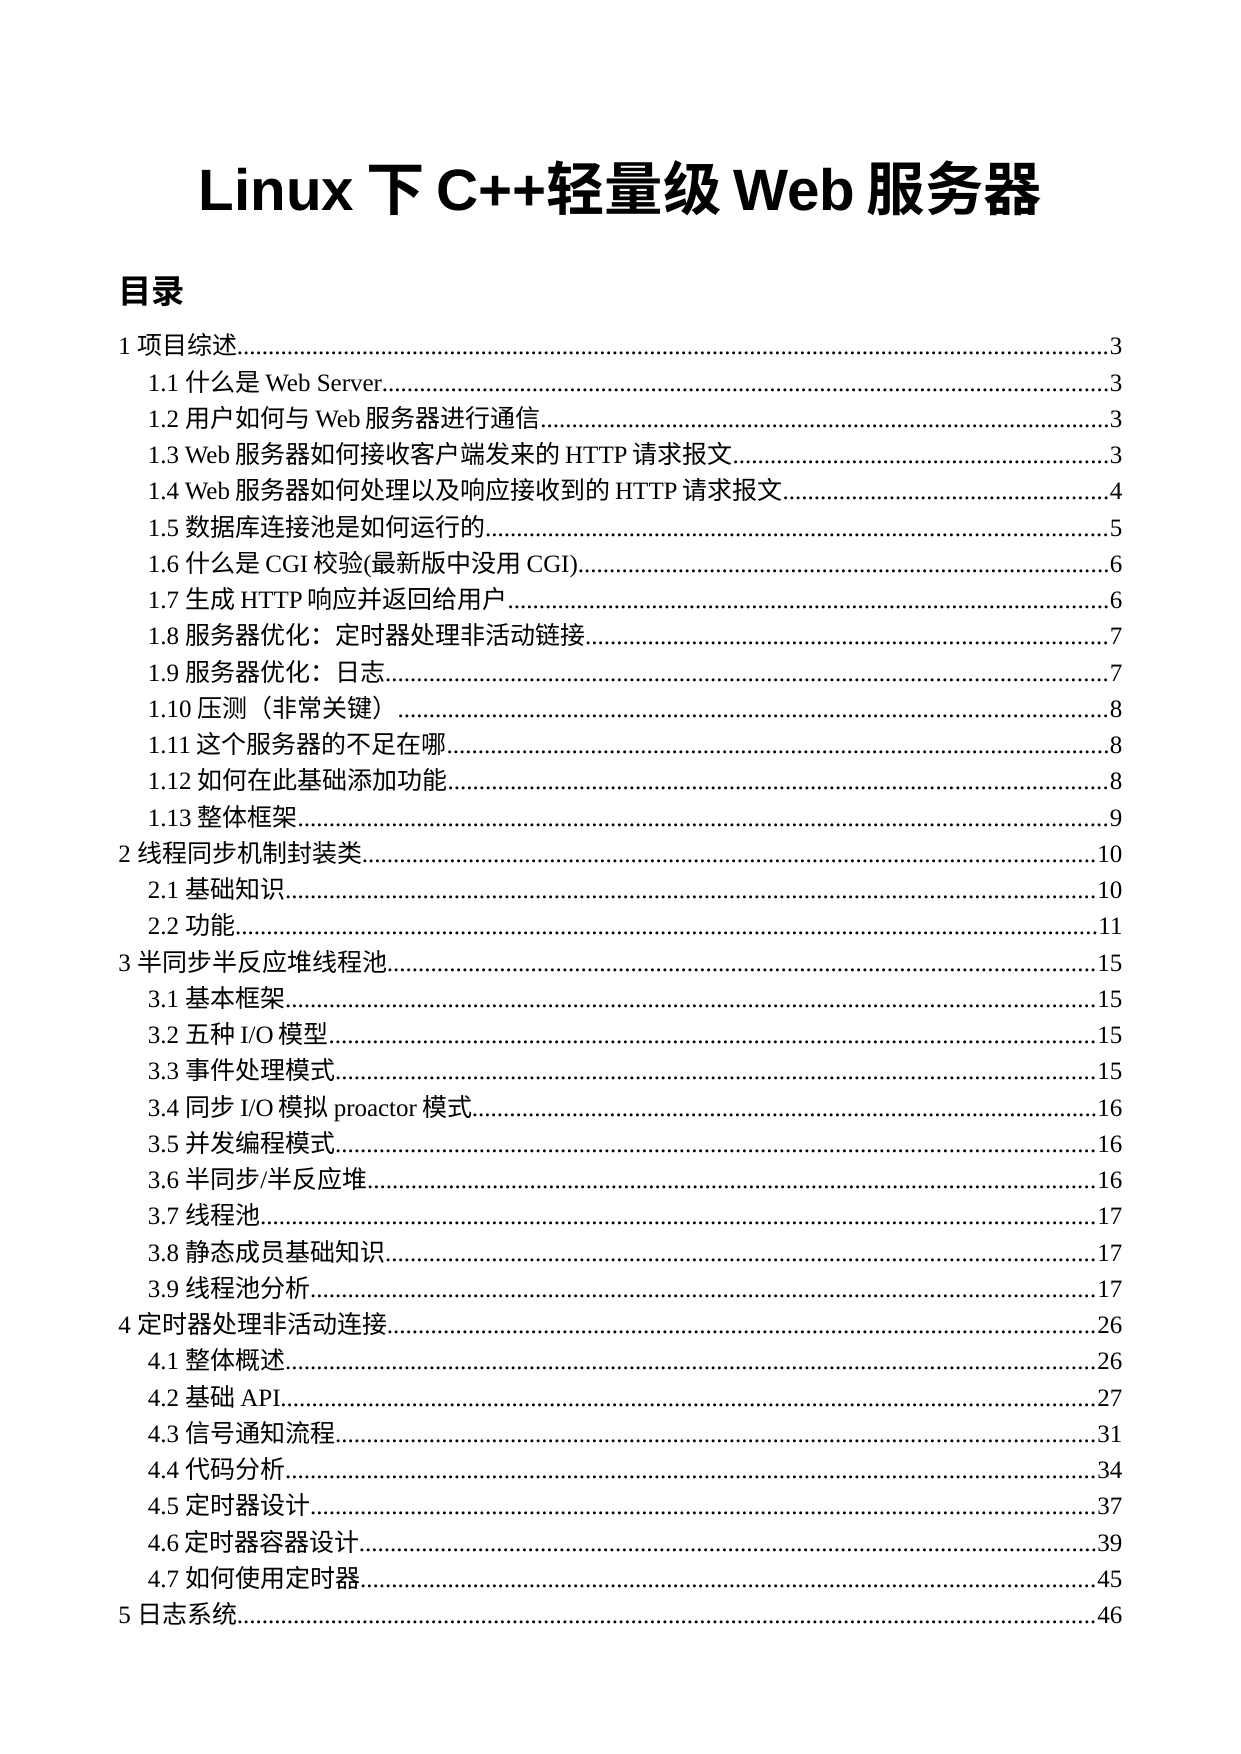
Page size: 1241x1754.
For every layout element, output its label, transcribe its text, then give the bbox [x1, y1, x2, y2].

text 4.2 基础API 27 [148, 1377, 1122, 1413]
text 3 半同步半反应堆线程池 15 [118, 942, 1122, 978]
text 1.10 压测（非常关键） 8 [148, 688, 1122, 724]
text 4.5 定时器设计 37 [148, 1486, 1122, 1522]
text 1.9 服务器优化：日志 7 [148, 652, 1122, 688]
text 1.8 服务器优化：定时器处理非活动链接 7 [148, 616, 1122, 652]
title Linux下C++轻量级Web服务器 [118, 143, 1122, 228]
text 1.11 这个服务器的不足在哪 8 [148, 724, 1122, 761]
text 3.3 事件处理模式 15 [148, 1051, 1122, 1087]
subtitle 目录 [118, 265, 1122, 313]
text 2 线程同步机制封装类 10 [118, 833, 1122, 869]
text 1.6 什么是CGI校验(最新版中没用CGI) 6 [148, 543, 1122, 579]
text 4.4 代码分析 34 [148, 1449, 1122, 1486]
text 1.4 Web服务器如何处理以及响应接收到的HTTP请求报文 4 [148, 471, 1122, 507]
text 1.3 Web服务器如何接收客户端发来的HTTP请求报文 3 [148, 434, 1122, 471]
text 2.2 功能 11 [148, 906, 1122, 942]
text 1.12 如何在此基础添加功能 8 [148, 761, 1122, 797]
text 3.8 静态成员基础知识 17 [148, 1232, 1122, 1268]
text 3.4 同步I/O模拟proactor模式 16 [148, 1087, 1122, 1123]
text 4.7 如何使用定时器 45 [148, 1558, 1122, 1594]
text 1.5 数据库连接池是如何运行的 5 [148, 507, 1122, 543]
text 4.1 整体概述 26 [148, 1341, 1122, 1377]
text 3.7 线程池 17 [148, 1196, 1122, 1232]
text 3.2 五种I/O模型 15 [148, 1014, 1122, 1051]
text 1 项目综述 3 [118, 326, 1122, 362]
text 5 日志系统 46 [118, 1594, 1122, 1631]
text 3.5 并发编程模式 16 [148, 1123, 1122, 1159]
text 4 定时器处理非活动连接 26 [118, 1304, 1122, 1341]
text 3.9 线程池分析 17 [148, 1268, 1122, 1304]
text 4.3 信号通知流程 31 [148, 1413, 1122, 1449]
text 1.7 生成HTTP响应并返回给用户 6 [148, 579, 1122, 616]
text 2.1 基础知识 10 [148, 869, 1122, 906]
text 3.6 半同步/半反应堆 16 [148, 1159, 1122, 1196]
text 3.1 基本框架 15 [148, 978, 1122, 1014]
text 1.1 什么是Web Server 3 [148, 362, 1122, 398]
text 1.2 用户如何与Web服务器进行通信 3 [148, 398, 1122, 434]
text 1.13 整体框架 9 [148, 797, 1122, 833]
text 4.6定时器容器设计 39 [148, 1522, 1122, 1558]
